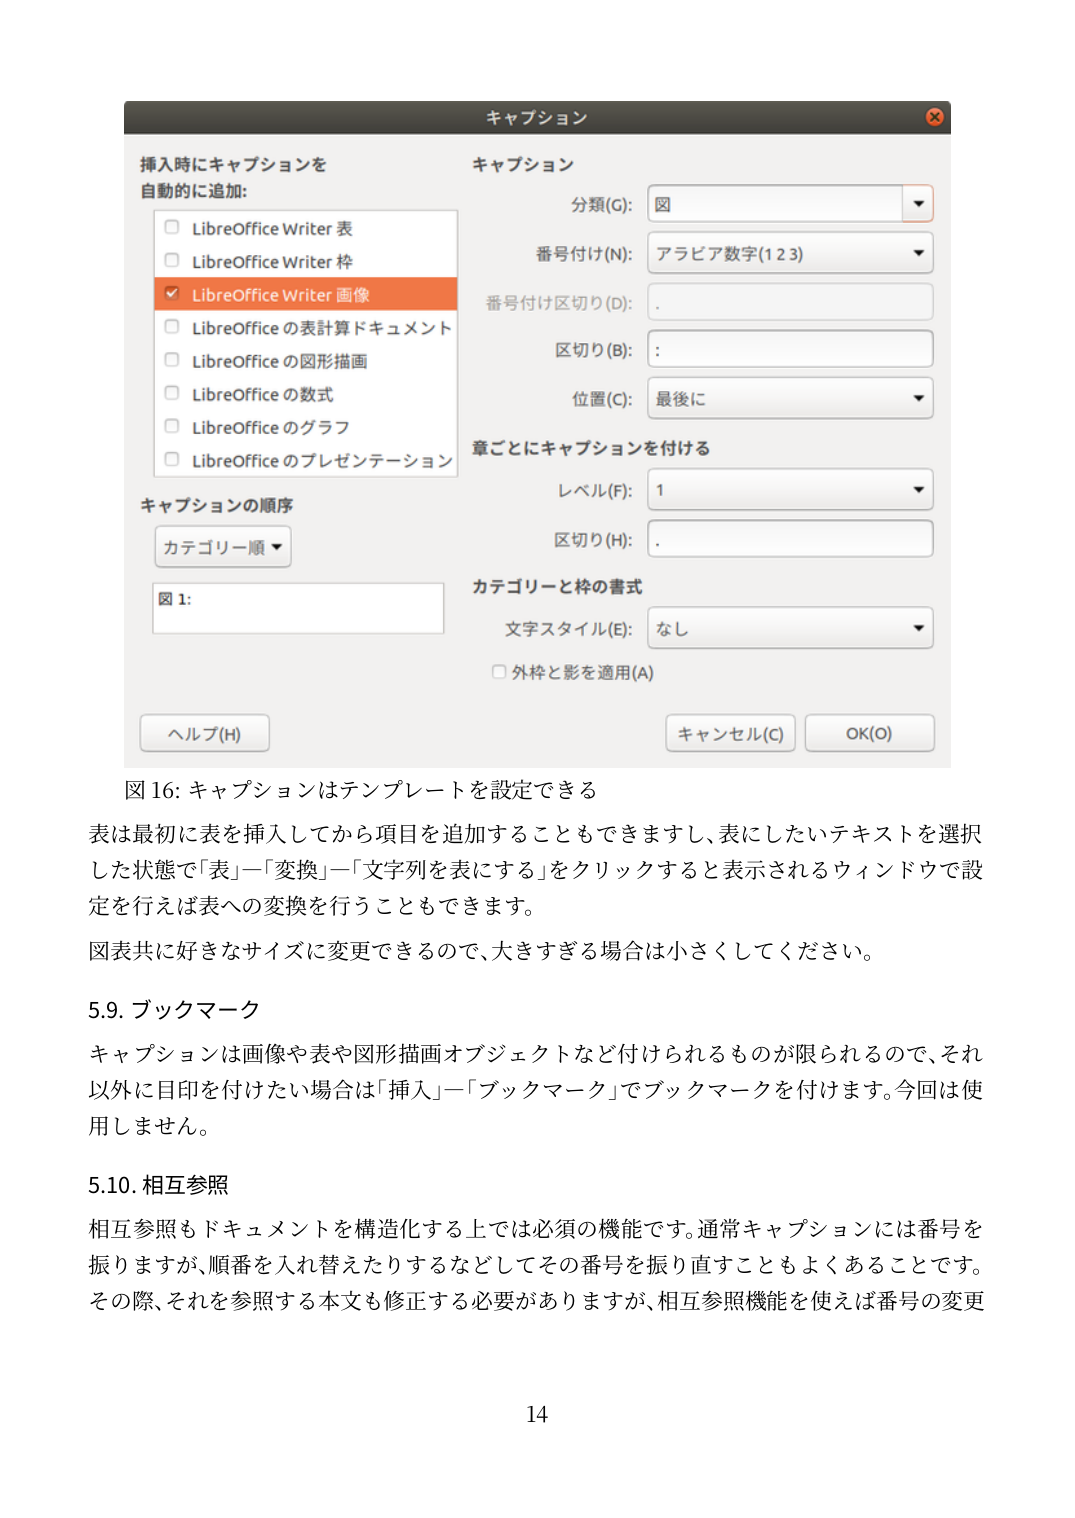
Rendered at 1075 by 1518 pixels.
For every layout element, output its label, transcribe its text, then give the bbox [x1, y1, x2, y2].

text 図表共に好きなサイズに変更できるので、大きすぎる場合は小さくしてください。 [88, 934, 986, 965]
subtitle ブックマーク [88, 993, 986, 1024]
text 表は最初に表を挿入してから項目を追加することもできますし、表にしたいテキストを選択した状態で「表」―「変換」―「文字列を表にする」をクリックすると表示されるウィンドウで設定を行えば表への変換を行うこともできます。 [88, 88, 986, 921]
text キャプションは画像や表や図形描画オブジェクトなど付けられるものが限られるので、それ以外に目印を付けたい場合は「挿入」―「ブックマーク」でブックマークを付けます。今回は使用しません。 [88, 1037, 986, 1141]
subtitle 相互参照 [88, 1168, 986, 1200]
text 相互参照もドキュメントを構造化する上では必須の機能です。通常キャプションには番号を振りますが、順番を入れ替えたりするなどしてその番号を振り直すこともよくあることです。その際、それを参照する本文も修正する必要がありますが、相互参照機能を使えば番号の変更に追随するため本文の修正は必要なくなります。もちろんほかの章や段落などを相互参照とすることもできます。 [88, 1212, 986, 1316]
picture [124, 101, 951, 768]
text 図 16: キャプションはテンプレートを設定できる [124, 768, 951, 805]
